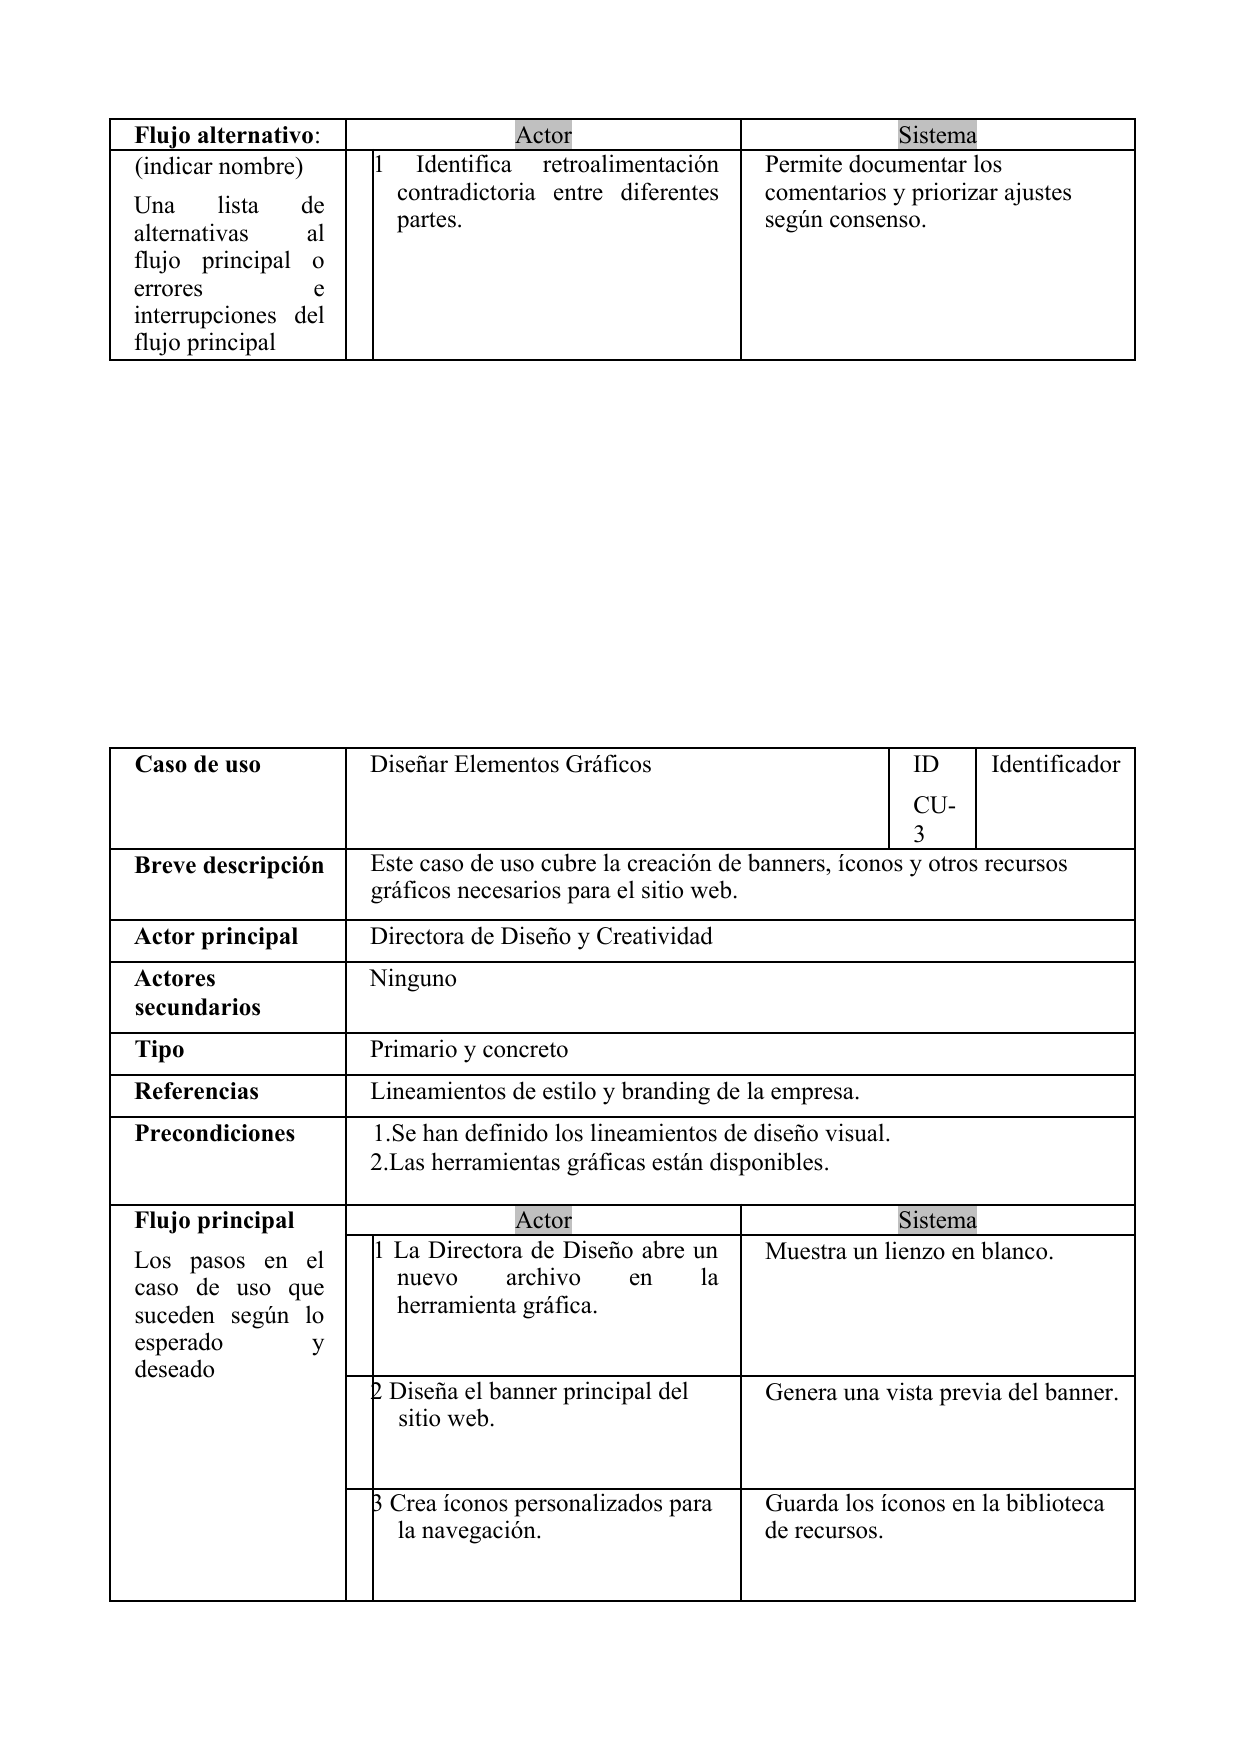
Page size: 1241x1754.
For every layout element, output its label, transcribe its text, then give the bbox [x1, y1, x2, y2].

table_cell Actores secundarios [111, 963, 345, 1032]
table_cell Lineamientos de estilo y branding de la empresa. [347, 1076, 1134, 1116]
table_cell [347, 1236, 372, 1375]
table_cell Tipo [111, 1034, 345, 1074]
table_cell (indicar nombre) Una lista de alternativas al flujo principal o errores e interrupciones del flujo principal [111, 151, 345, 359]
table_cell Actor [347, 1206, 740, 1234]
table_cell Referencias [111, 1076, 345, 1116]
table_header ID CU-3 [890, 749, 975, 848]
table_cell Actor [347, 120, 740, 149]
table_cell Precondiciones [111, 1118, 345, 1203]
table_cell Sistema [742, 1206, 1134, 1234]
table_cell [347, 1377, 372, 1487]
table_header Diseñar Elementos Gráficos [347, 749, 888, 848]
table_cell Breve descripción [111, 850, 345, 919]
table_cell 1 Identifica retroalimentación contradictoria entre diferentes partes. [374, 151, 740, 359]
table_cell Permite documentar los comentarios y priorizar ajustes según consenso. [742, 151, 1134, 359]
table_cell 2 Diseña el banner principal del sitio web. [374, 1377, 740, 1487]
table_cell [347, 151, 372, 359]
table_cell Primario y concreto [347, 1034, 1134, 1074]
table_cell Flujo alternativo: [111, 120, 345, 149]
table_cell [347, 1490, 372, 1600]
table_cell Actor principal [111, 921, 345, 961]
table_cell Sistema [742, 120, 1134, 149]
table_cell 3 Crea íconos personalizados para la navegación. [374, 1490, 740, 1600]
table_header Caso de uso [111, 749, 345, 848]
table_cell Muestra un lienzo en blanco. [742, 1236, 1134, 1375]
table_cell 1 La Directora de Diseño abre un nuevo archivo en la herramienta gráfica. [374, 1236, 740, 1375]
table_cell Este caso de uso cubre la creación de banners, íconos y otros recursos gráficos necesarios para el sitio web. [347, 850, 1134, 919]
table_header Identificador [977, 749, 1134, 848]
table_cell Directora de Diseño y Creatividad [347, 921, 1134, 961]
table_cell Ninguno [347, 963, 1134, 1032]
table_cell Flujo principal Los pasos en el caso de uso que suceden según lo esperado y deseado [111, 1206, 345, 1600]
table_cell 1.Se han definido los lineamientos de diseño visual. 2.Las herramientas gráficas están disponibles. [347, 1118, 1134, 1203]
table_cell Genera una vista previa del banner. [742, 1377, 1134, 1487]
table_cell Guarda los íconos en la biblioteca de recursos. [742, 1490, 1134, 1600]
